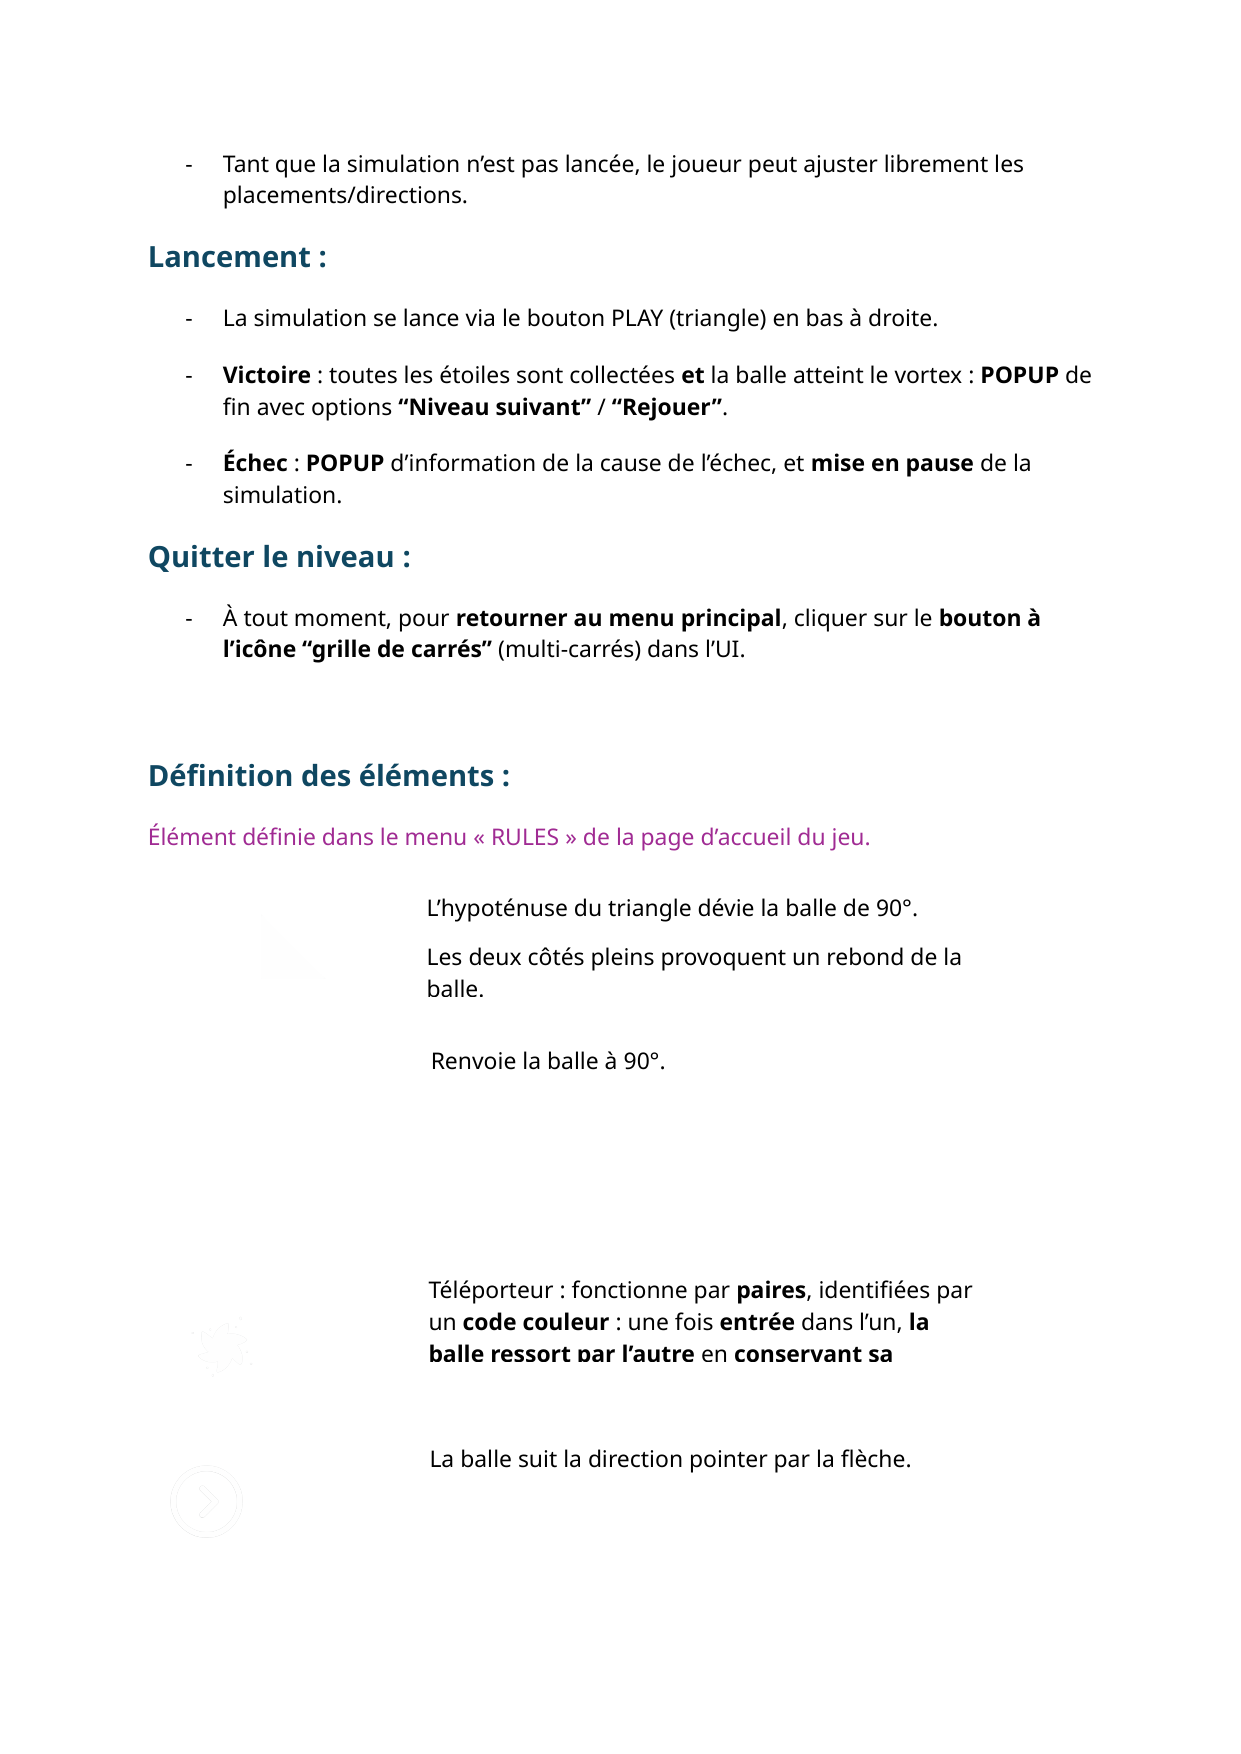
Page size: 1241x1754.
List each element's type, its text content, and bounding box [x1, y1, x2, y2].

text Renvoie la balle à 90°. [431, 1045, 980, 1076]
list La simulation se lance via le bouton PLAY (triangle) en bas à droite. [185, 302, 1093, 333]
subtitle Quitter le niveau : [148, 536, 1093, 576]
text La balle suit la direction pointer par la flèche. [429, 1443, 978, 1474]
text Téléporteur : fonctionne par paires, identifiées par un code couleur : une fois entrée dans l’un, la balle ressort par l’autre en conservant sa direction [428, 1274, 977, 1362]
list Échec : POPUP d’information de la cause de l’échec, et mise en pause de la simulation. [185, 447, 1093, 511]
text L’hypoténuse du triangle dévie la balle de 90°. [426, 892, 976, 923]
text Élément définie dans le menu « RULES » de la page d’accueil du jeu. [148, 821, 1093, 852]
list À tout moment, pour retourner au menu principal, cliquer sur le bouton à l’icône “grille de carrés” (multi-carrés) dans l’UI. [185, 602, 1093, 665]
list Victoire : toutes les étoiles sont collectées et la balle atteint le vortex : POPUP de fin avec options “Niveau suivant” / “Rejouer”. [185, 359, 1093, 422]
text Les deux côtés pleins provoquent un rebond de la balle. [426, 941, 976, 997]
subtitle Lancement : [148, 236, 1093, 276]
text Définition des éléments : [148, 756, 1093, 795]
list Tant que la simulation n’est pas lancée, le joueur peut ajuster librement les placements/directions. [185, 148, 1093, 211]
